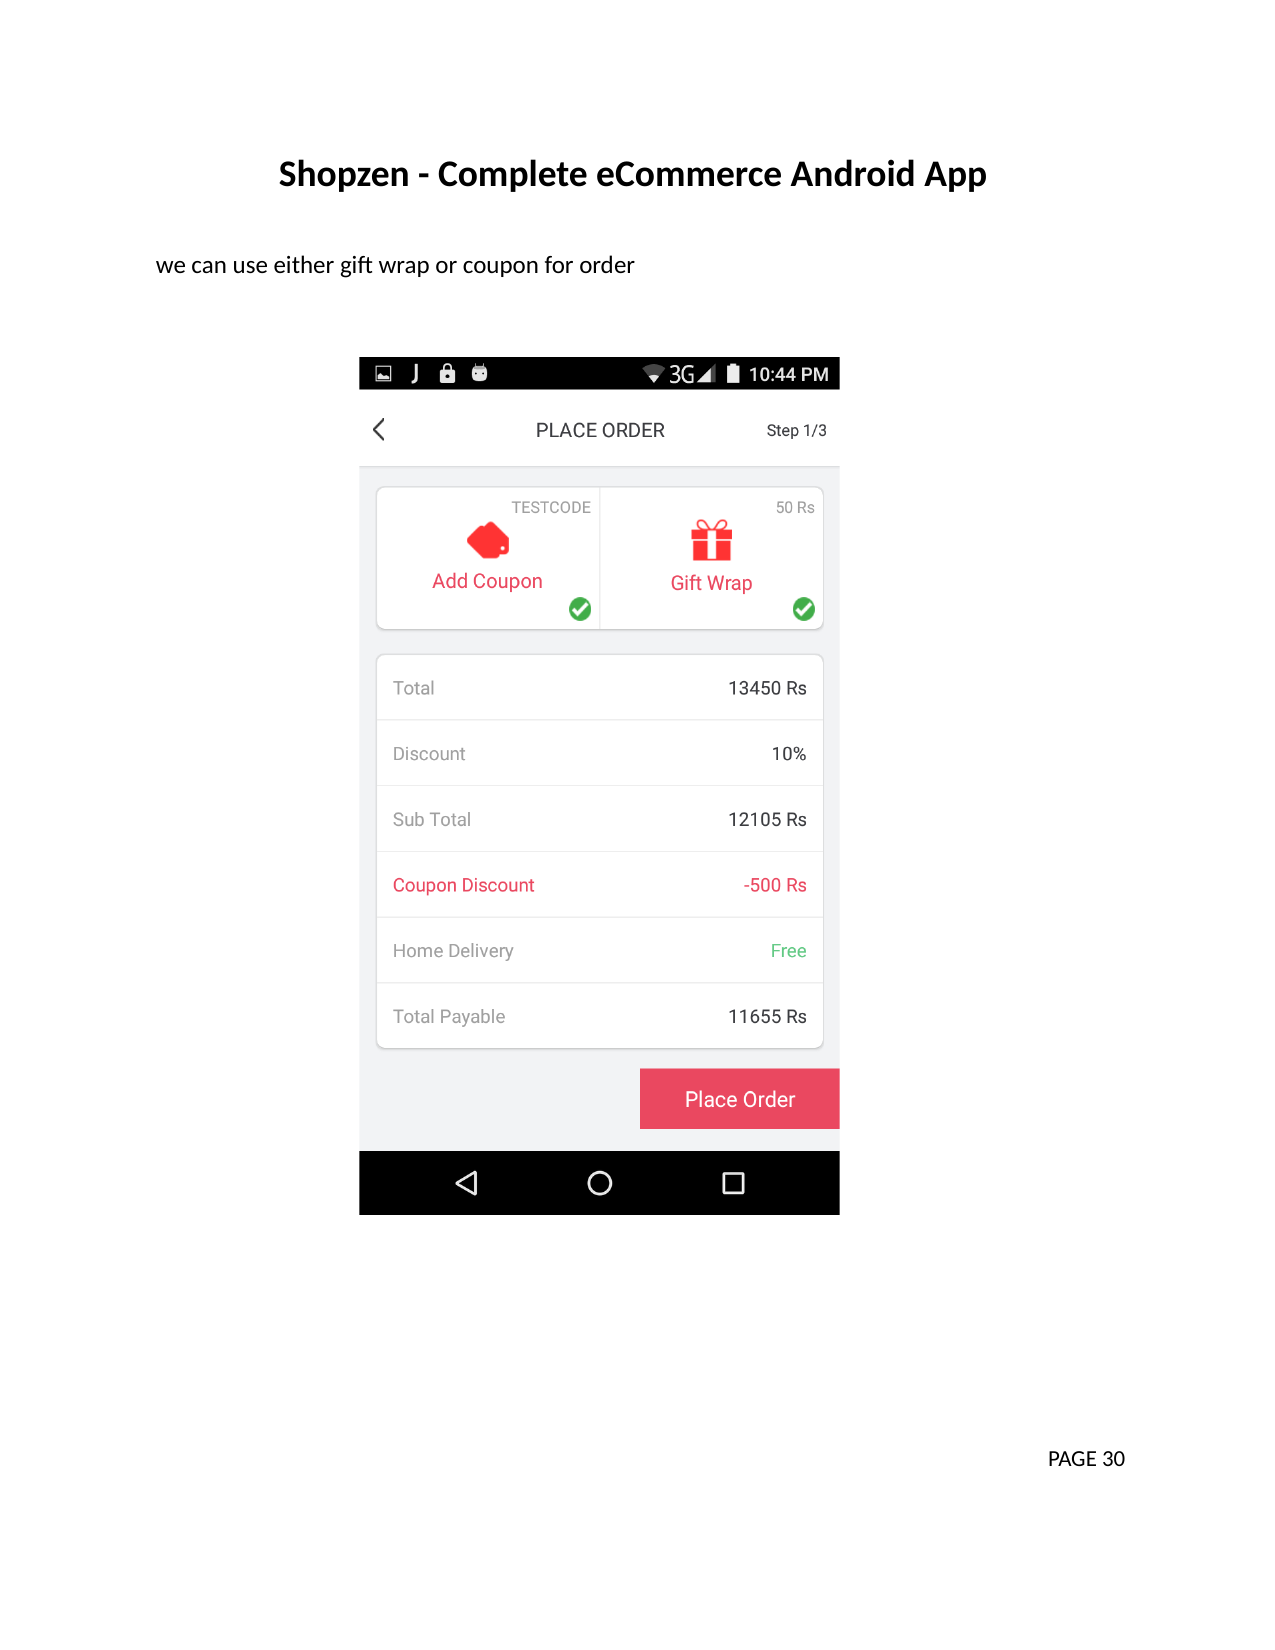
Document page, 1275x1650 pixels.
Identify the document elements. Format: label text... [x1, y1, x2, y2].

picture [359, 357, 840, 1215]
text we can use either gift wrap or coupon for order [150, 249, 1125, 279]
